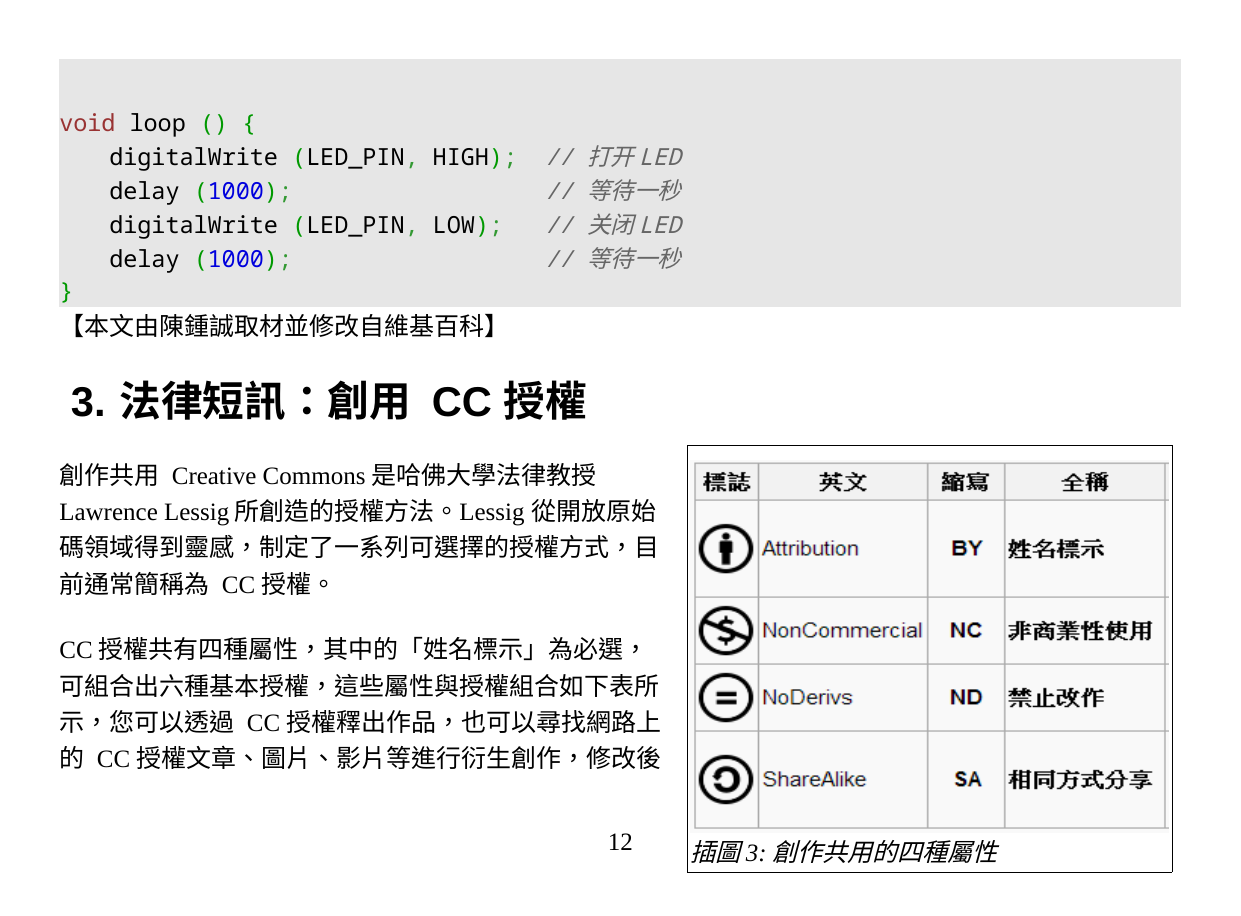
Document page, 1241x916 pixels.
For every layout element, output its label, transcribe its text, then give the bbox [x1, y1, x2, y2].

text 創作共用 Creative Commons 是哈佛大學法律教授 Lawrence Lessig所創造的授權方法。Lessig 從開放原始碼領域得到靈感，制定了一系列可選擇的授權方式，目前通常簡稱為 CC 授權。 [59, 455, 687, 600]
subtitle 法律短訊：創用 CC 授權 [59, 368, 1181, 428]
text [688, 446, 1172, 872]
text void loop () { [59, 106, 1181, 138]
text CC 授權共有四種屬性，其中的「姓名標示」為必選，可組合出六種基本授權，這些屬性與授權組合如下表所示，您可以透過 CC 授權釋出作品，也可以尋找網路上的 CC 授權文章、圖片、影片等進行衍生創作，修改後 [59, 630, 687, 775]
text } [59, 274, 1181, 307]
text delay (1000); // 等待一秒 [59, 241, 1181, 274]
text delay (1000); // 等待一秒 [59, 172, 1181, 206]
text 【本文由陳鍾誠取材並修改自維基百科】 [59, 307, 1181, 343]
picture [690, 460, 1169, 833]
text digitalWrite (LED_PIN, LOW); // 关闭LED [59, 206, 1181, 241]
text digitalWrite (LED_PIN, HIGH); // 打开LED [59, 138, 1181, 172]
text 插圖 3: 創作共用的四種屬性 [690, 833, 1169, 869]
